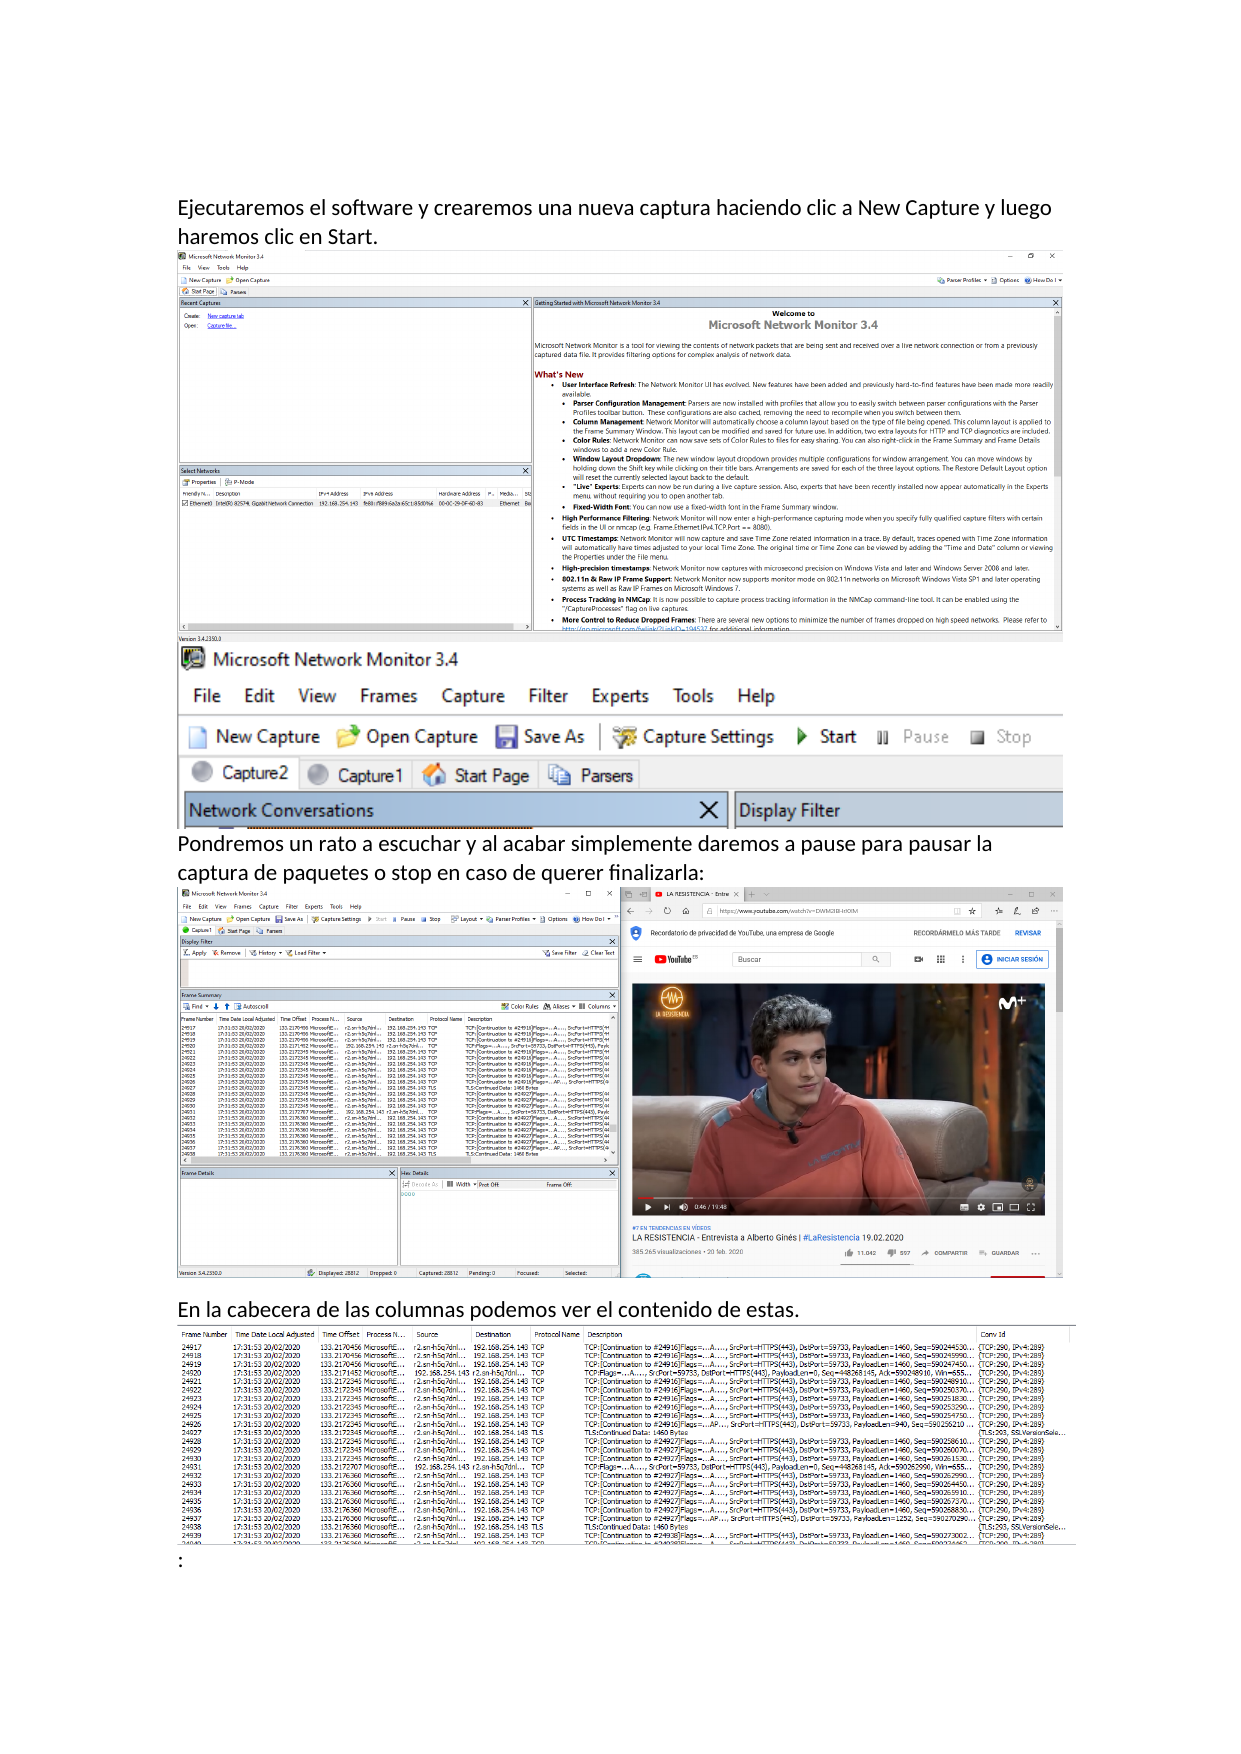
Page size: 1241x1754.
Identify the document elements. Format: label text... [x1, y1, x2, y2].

text En la cabecera de las columnas podemos ver el contenido de estas. [177, 1295, 1063, 1323]
text Ejecutaremos el software y crearemos una nueva captura haciendo clic a New Capture y luego haremos clic en Start. [177, 193, 1063, 250]
text : [177, 1545, 1063, 1573]
text Pondremos un rato a escuchar y al acabar simplemente daremos a pause para pausar la captura de paquetes o stop en caso de querer finalizarla: [177, 829, 1063, 887]
